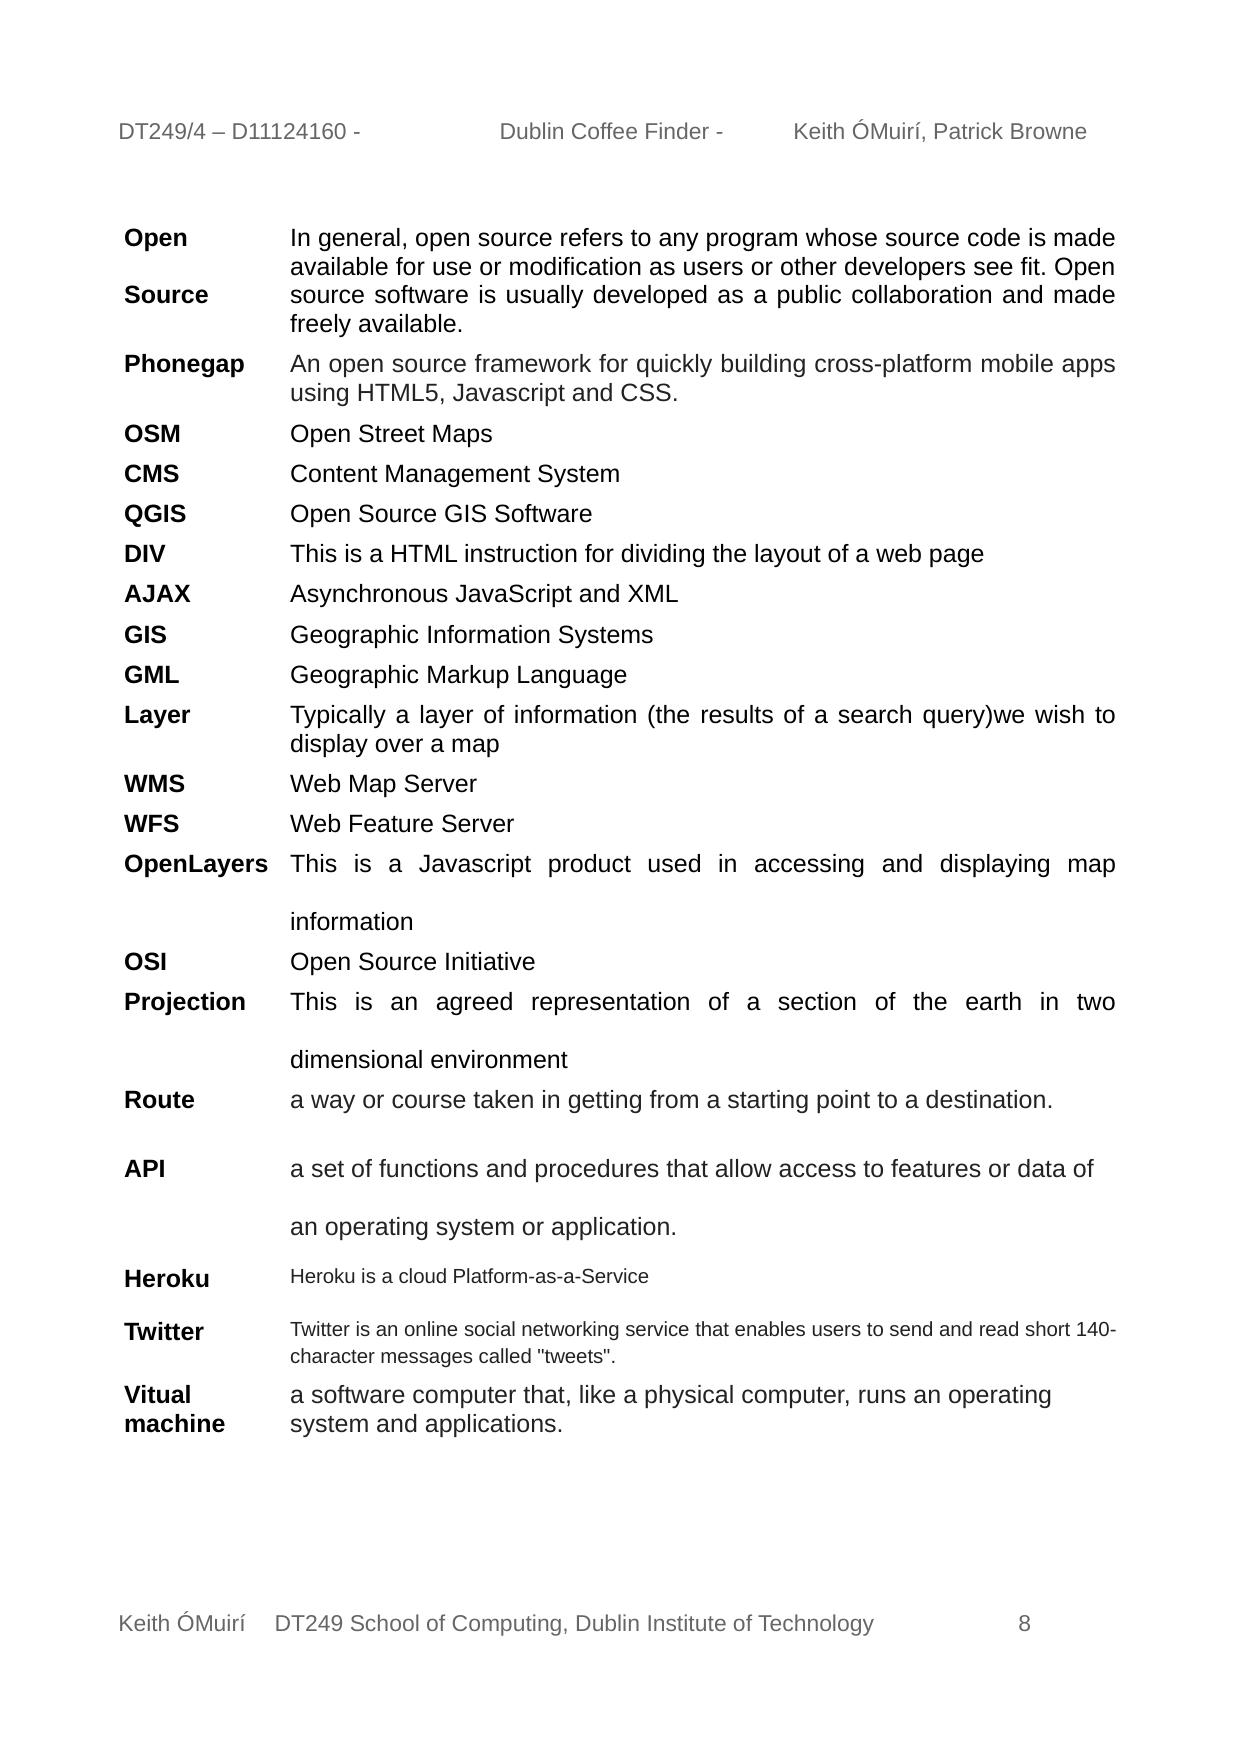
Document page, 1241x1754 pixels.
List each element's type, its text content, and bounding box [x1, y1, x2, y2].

table_cell In general, open source refers to any program whose source code is made available for use or modification as users or other developers see fit. Open source software is usually developed as a public collaboration and made freely available. [284, 217, 1123, 344]
table_cell GML [118, 654, 284, 694]
table_cell Web Feature Server [284, 804, 1123, 844]
table_cell Geographic Markup Language [284, 654, 1123, 694]
table_cell DIV [118, 534, 284, 574]
table_cell OSI [118, 941, 284, 982]
table_cell Asynchronous JavaScript and XML [284, 574, 1123, 614]
table_cell Content Management System [284, 453, 1123, 493]
table_cell Route [118, 1079, 284, 1148]
table_cell API [118, 1148, 284, 1258]
table_cell Layer [118, 694, 284, 763]
table_cell OpenLayers [118, 844, 284, 941]
table_cell Projection [118, 982, 284, 1079]
table_cell CMS [118, 453, 284, 493]
table_cell Twitter [118, 1311, 284, 1375]
table_cell Typically a layer of information (the results of a search query)we wish to display over a map [284, 694, 1123, 763]
table_cell [284, 177, 1123, 217]
table_cell WMS [118, 763, 284, 803]
table_cell GIS [118, 614, 284, 654]
table_cell a way or course taken in getting from a starting point to a destination. [284, 1079, 1123, 1148]
table_cell a set of functions and procedures that allow access to features or data of an operating system or application. [284, 1148, 1123, 1258]
table_cell Heroku [118, 1259, 284, 1311]
table_cell WFS [118, 804, 284, 844]
table_cell [284, 1444, 1123, 1496]
table_cell OSM [118, 413, 284, 453]
table_cell Twitter is an online social networking service that enables users to send and read short 140-character messages called "tweets". [284, 1311, 1123, 1375]
table_cell AJAX [118, 574, 284, 614]
table_cell a software computer that, like a physical computer, runs an operating system and applications. [284, 1375, 1123, 1444]
table_cell Open Source [118, 217, 284, 344]
table_cell [118, 177, 284, 217]
table_cell Web Map Server [284, 763, 1123, 803]
table_cell An open source framework for quickly building cross-platform mobile apps using HTML5, Javascript and CSS. [284, 344, 1123, 413]
table_cell [118, 1444, 284, 1496]
table_cell This is a Javascript product used in accessing and displaying map information [284, 844, 1123, 941]
table_cell This is a HTML instruction for dividing the layout of a web page [284, 534, 1123, 574]
table_cell QGIS [118, 493, 284, 533]
table_cell Geographic Information Systems [284, 614, 1123, 654]
table_cell This is an agreed representation of a section of the earth in two dimensional environment [284, 982, 1123, 1079]
table_cell Open Source Initiative [284, 941, 1123, 982]
table_cell Vitual machine [118, 1375, 284, 1444]
table_cell Heroku is a cloud Platform-as-a-Service [284, 1259, 1123, 1311]
table_cell Open Source GIS Software [284, 493, 1123, 533]
table_cell Open Street Maps [284, 413, 1123, 453]
table_cell Phonegap [118, 344, 284, 413]
